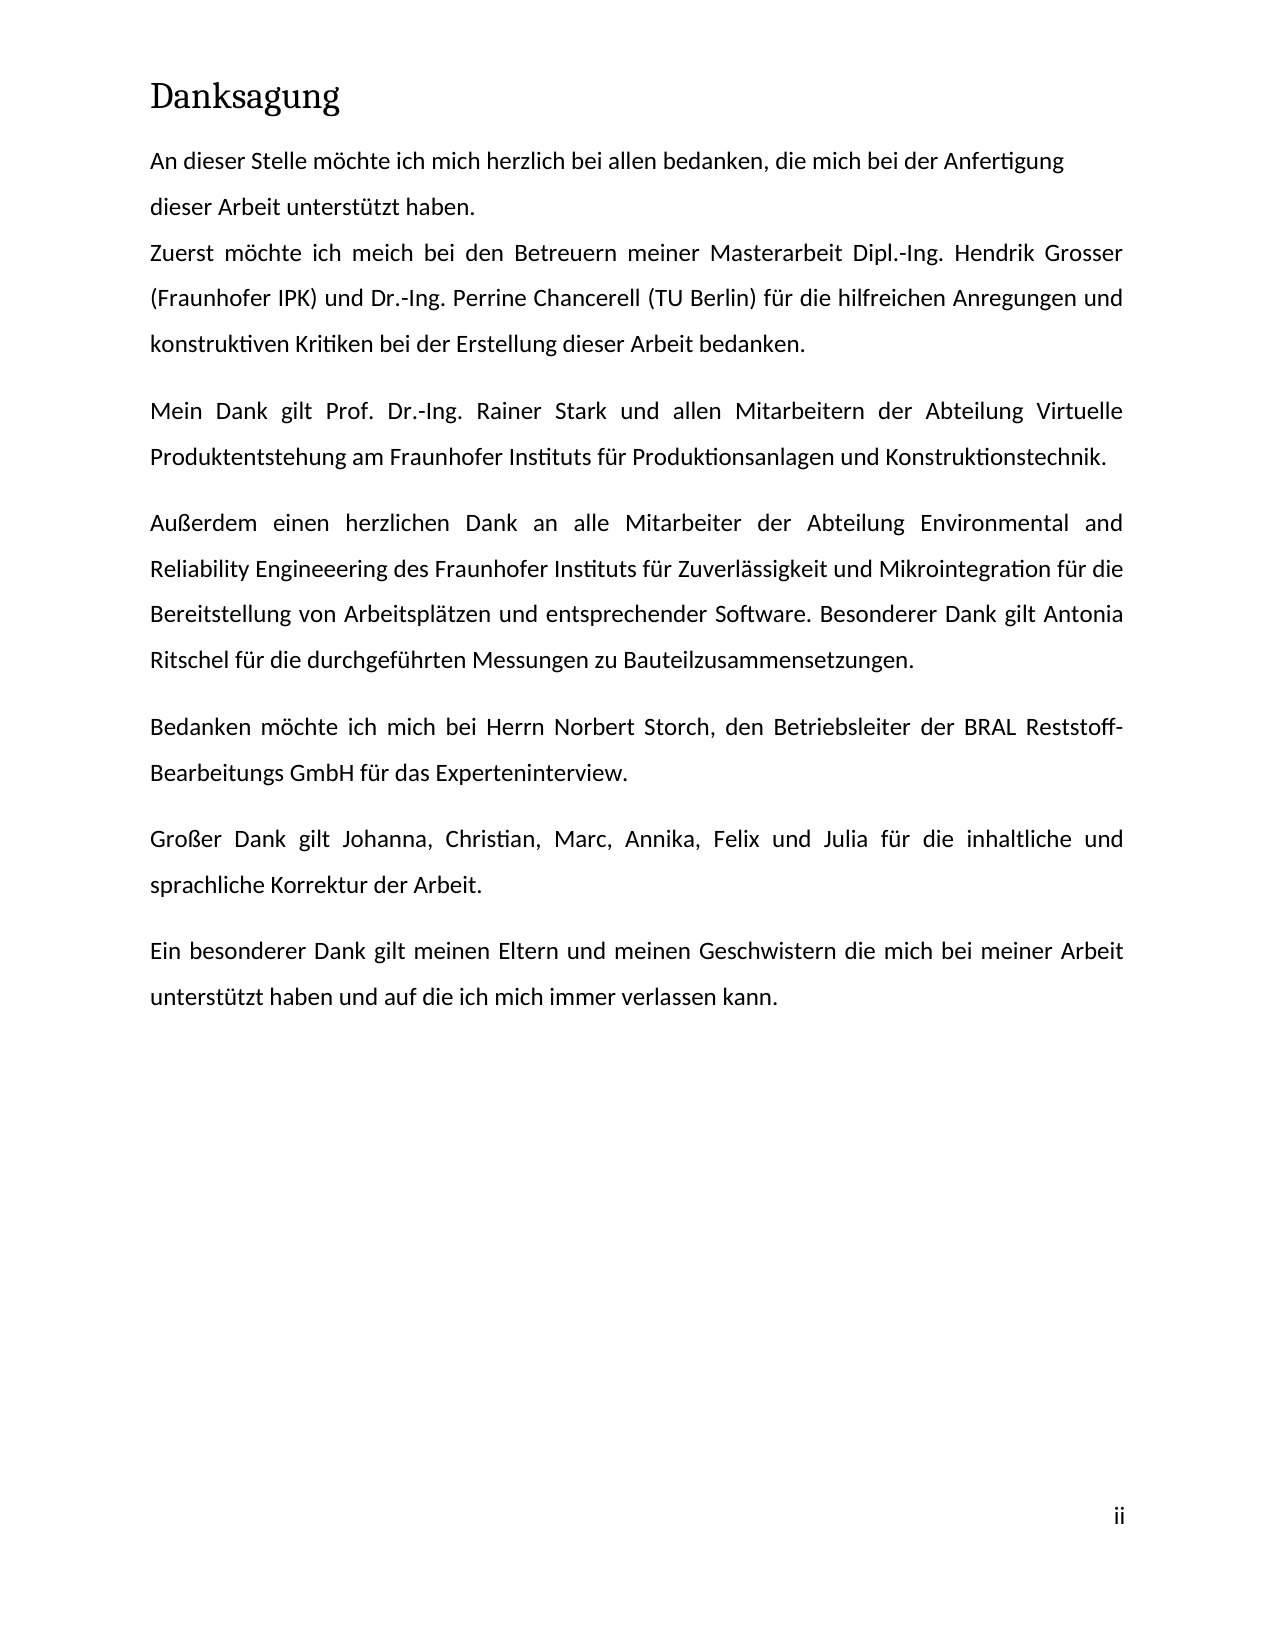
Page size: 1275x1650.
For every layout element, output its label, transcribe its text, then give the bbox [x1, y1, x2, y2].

text An dieser Stelle möchte ich mich herzlich bei allen bedanken, die mich bei der Anfertigung dieser Arbeit unterstützt haben. [150, 145, 1125, 222]
text Bedanken möchte ich mich bei Herrn Norbert Storch, den Betriebsleiter der BRAL Reststoff-Bearbeitungs GmbH für das Experteninterview. [150, 711, 1125, 787]
text Großer Dank gilt Johanna, Christian, Marc, Annika, Felix und Julia für die inhaltliche und sprachliche Korrektur der Arbeit. [150, 823, 1125, 899]
text Zuerst möchte ich meich bei den Betreuern meiner Masterarbeit Dipl.-Ing. Hendrik Grosser (Fraunhofer IPK) und Dr.-Ing. Perrine Chancerell (TU Berlin) für die hilfreichen Anregungen und konstruktiven Kritiken bei der Erstellung dieser Arbeit bedanken. [150, 237, 1125, 359]
text Ein besonderer Dank gilt meinen Eltern und meinen Geschwistern die mich bei meiner Arbeit unterstützt haben und auf die ich mich immer verlassen kann. [150, 936, 1125, 1012]
text Mein Dank gilt Prof. Dr.-Ing. Rainer Stark und allen Mitarbeitern der Abteilung Virtuelle Produktentstehung am Fraunhofer Instituts für Produktionsanlagen und Konstruktionstechnik. [150, 395, 1125, 471]
text Außerdem einen herzlichen Dank an alle Mitarbeiter der Abteilung Environmental and Reliability Engineeering des Fraunhofer Instituts für Zuverlässigkeit und Mikrointegration für die Bereitstellung von Arbeitsplätzen und entsprechender Software. Besonderer Dank gilt Antonia Ritschel für die durchgeführten Messungen zu Bauteilzusammensetzungen. [150, 507, 1125, 675]
text Danksagung [150, 75, 1125, 118]
